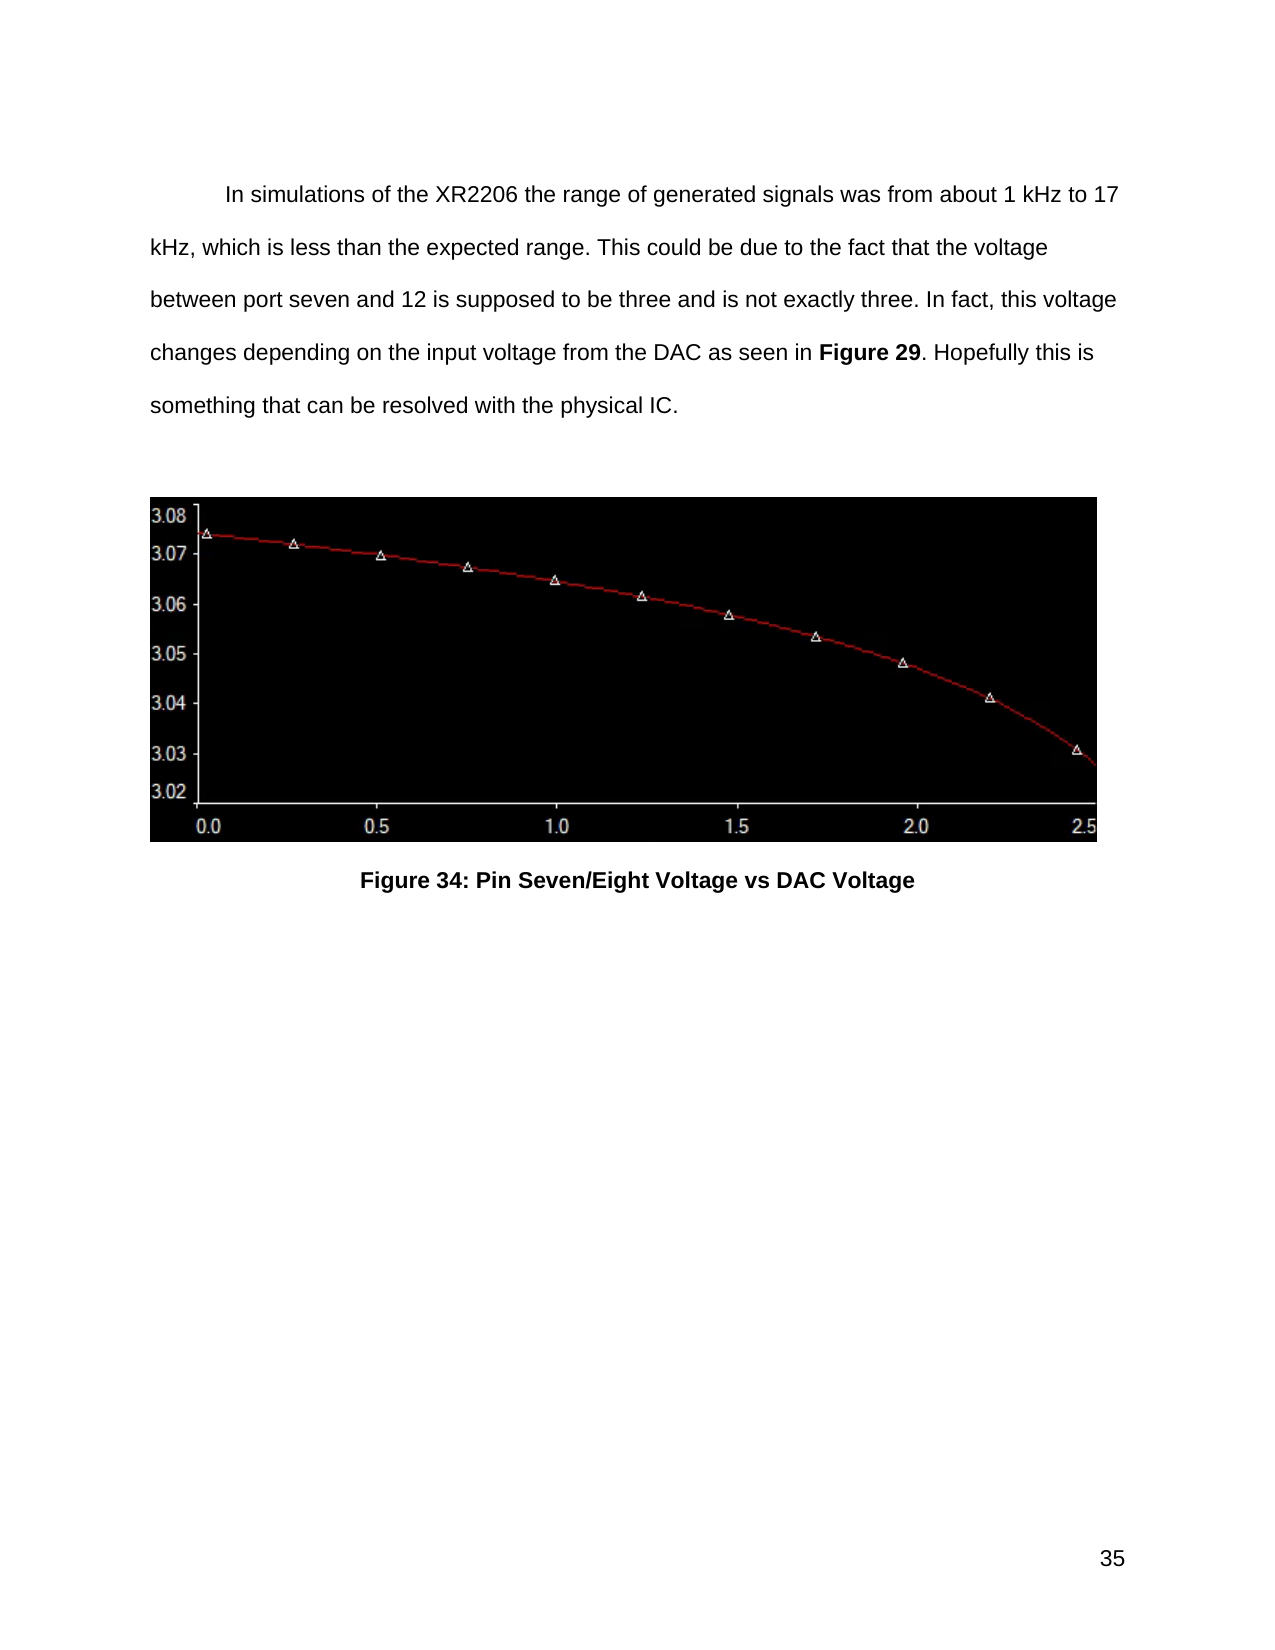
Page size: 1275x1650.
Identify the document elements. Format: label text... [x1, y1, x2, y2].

text In simulations of the XR2206 the range of generated signals was from about 1 kHz to 17 kHz, which is less than the expected range. This could be due to the fact that the voltage between port seven and 12 is supposed to be three and is not exactly three. In fact, this voltage changes depending on the input voltage from the DAC as seen in Figure 29. Hopefully this is something that can be resolved with the physical IC. [150, 181, 1125, 418]
text Figure 34: Pin Seven/Eight Voltage vs DAC Voltage [150, 867, 1125, 894]
picture [150, 497, 1097, 842]
